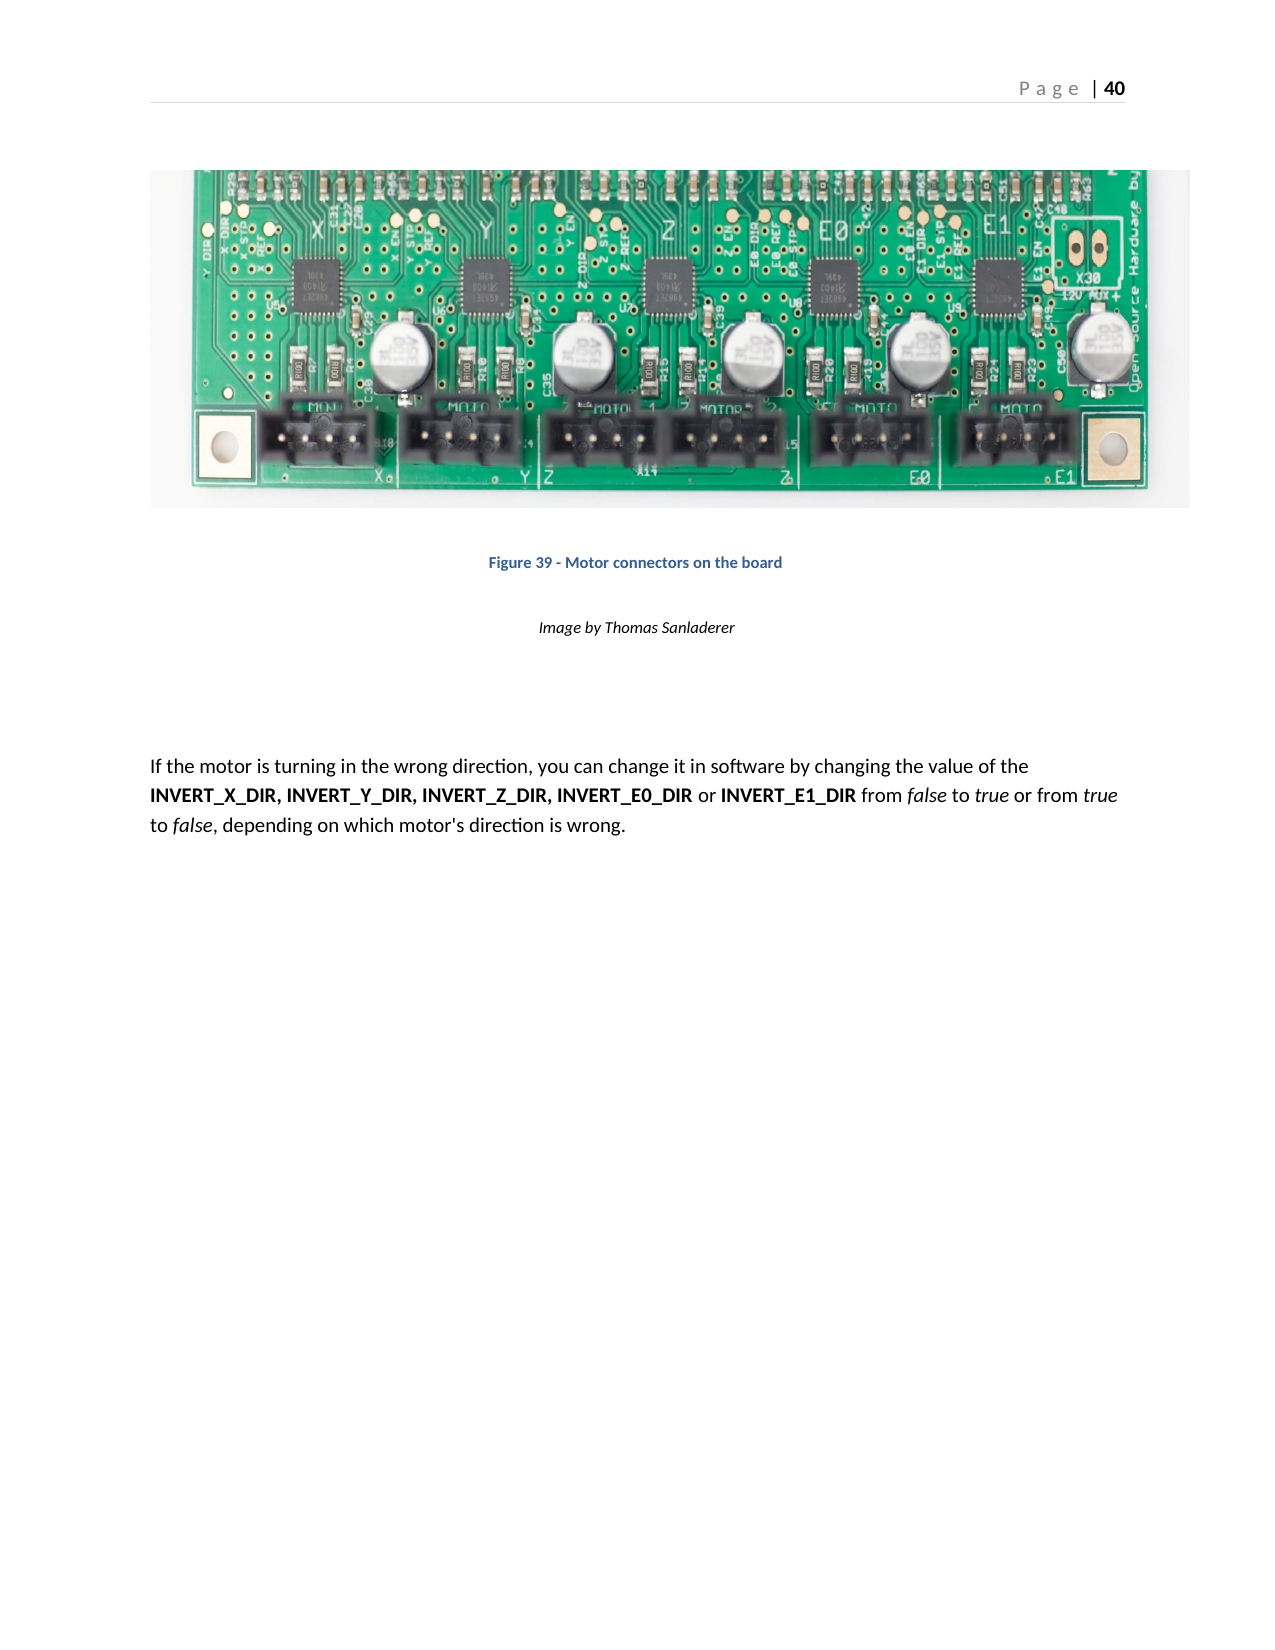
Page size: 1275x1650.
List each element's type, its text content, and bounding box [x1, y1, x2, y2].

text Image by Thomas Sanladerer [150, 618, 1125, 638]
text Figure 39 - Motor connectors on the board [150, 553, 1125, 573]
text If the motor is turning in the wrong direction, you can change it in software by changing the value of the INVERT_X_DIR, INVERT_Y_DIR, INVERT_Z_DIR, INVERT_E0_DIR or INVERT_E1_DIR from false to true or from true to false, depending on which motor's direction is wrong. [150, 753, 1125, 837]
